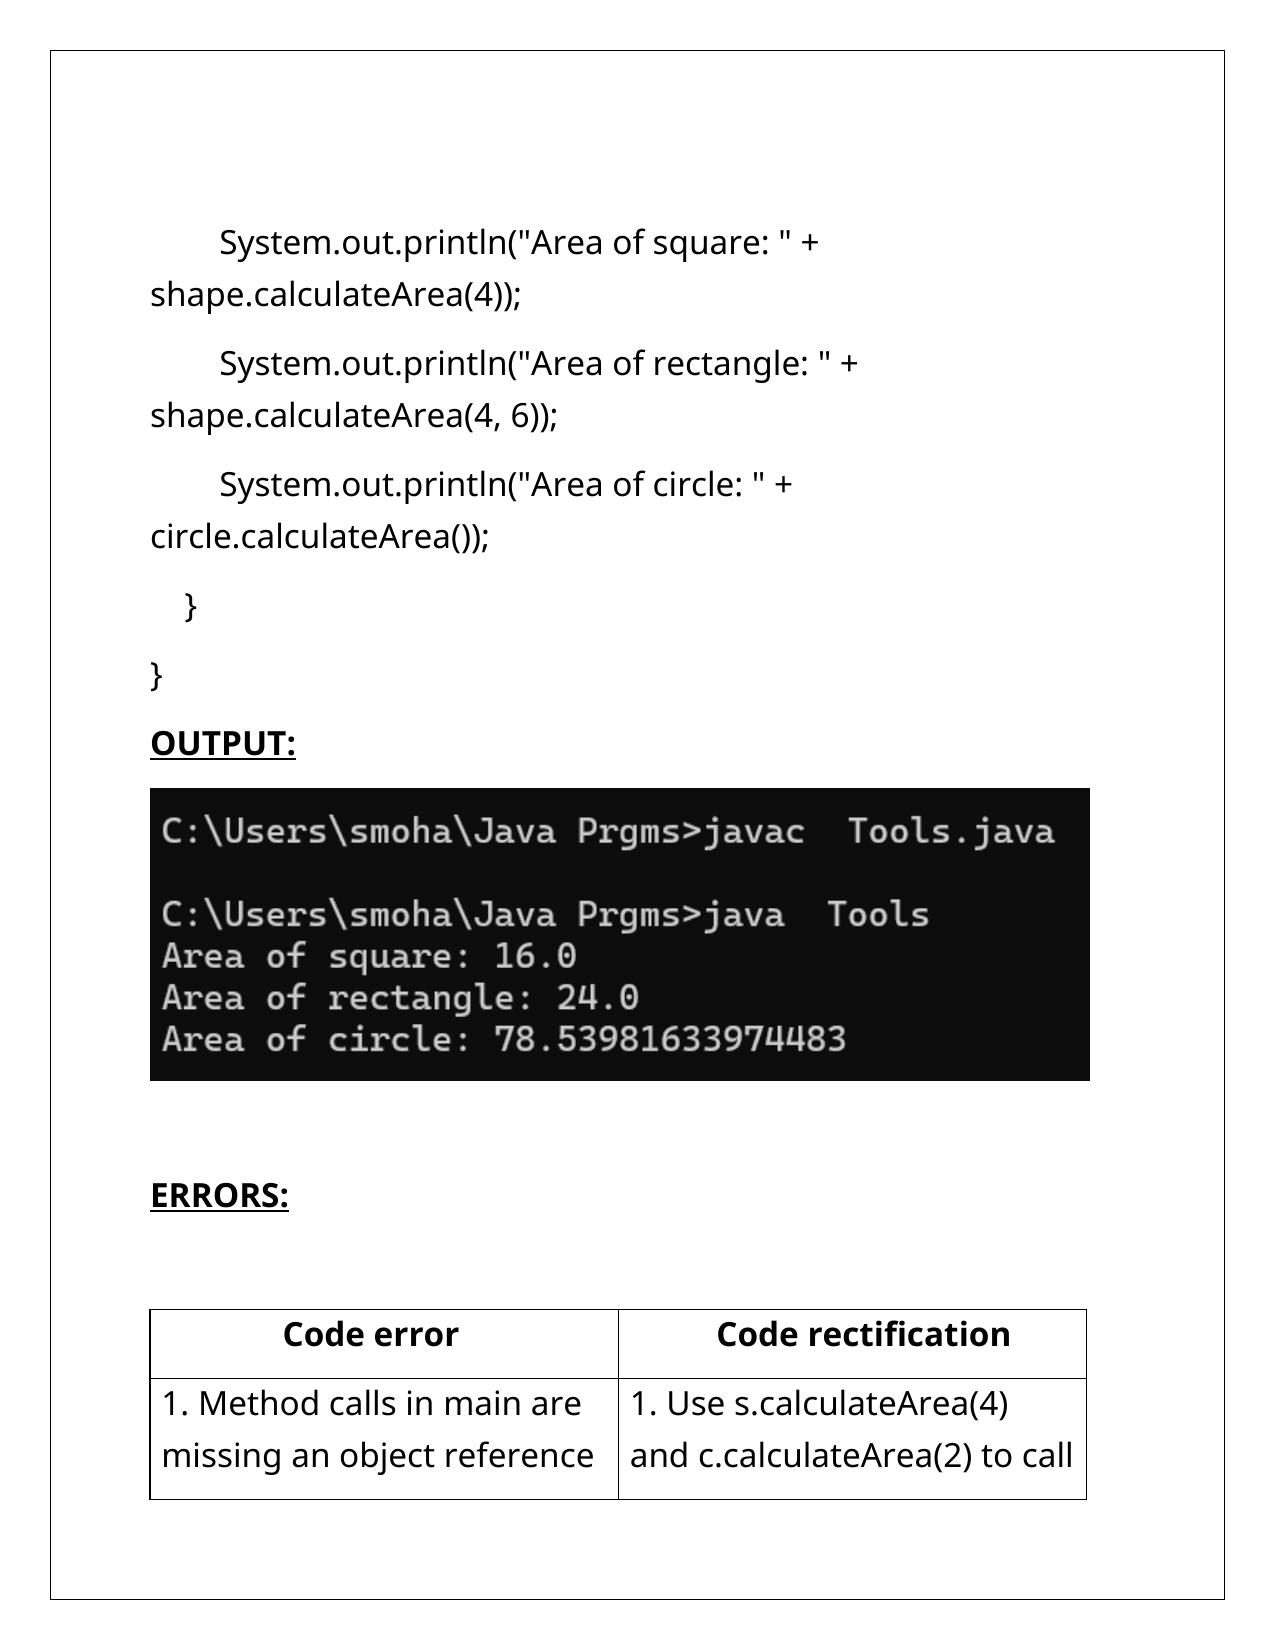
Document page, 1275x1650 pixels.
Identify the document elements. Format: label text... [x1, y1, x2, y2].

text System.out.println("Area of circle: " + circle.calculateArea()); [150, 461, 1125, 558]
text } [150, 651, 1125, 696]
table_cell 1. Method calls in main are missing an object reference [151, 1379, 618, 1499]
table_header Code error [151, 1310, 618, 1378]
text ERRORS: [150, 1172, 1125, 1217]
text } [150, 582, 1125, 627]
text OUTPUT: [150, 720, 1125, 765]
table_cell 1. Use s.calculateArea(4) and c.calculateArea(2) to call [619, 1379, 1086, 1499]
text System.out.println("Area of square: " + shape.calculateArea(4)); [150, 219, 1125, 316]
text System.out.println("Area of rectangle: " + shape.calculateArea(4, 6)); [150, 340, 1125, 437]
table_header Code rectification [619, 1310, 1086, 1378]
